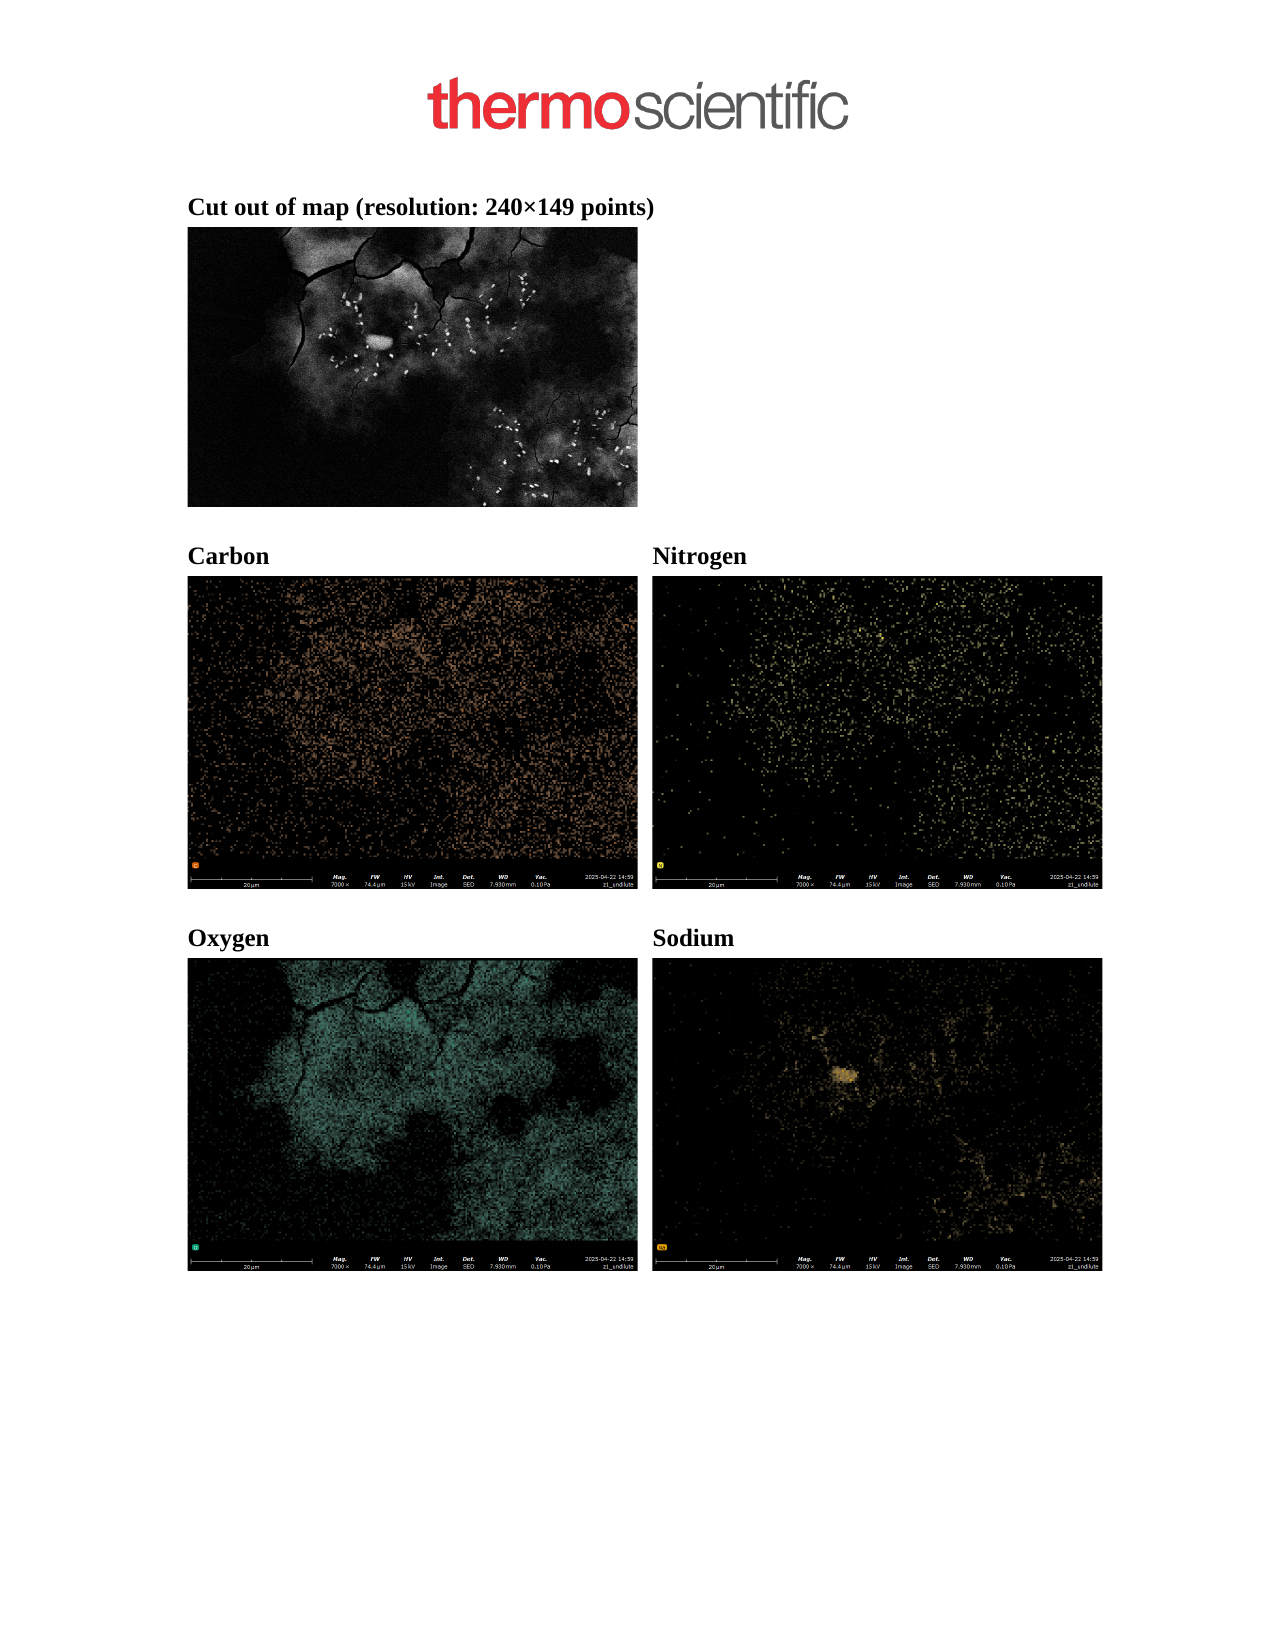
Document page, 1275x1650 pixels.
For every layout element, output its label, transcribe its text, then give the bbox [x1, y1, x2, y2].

picture [652, 576, 1103, 889]
picture [187, 576, 638, 889]
picture [187, 227, 638, 507]
table_header Sodium [653, 923, 1117, 1276]
text Cut out of map (resolution: 240×149 points) [187, 192, 1087, 221]
table_header Carbon [188, 541, 652, 894]
picture [395, 44, 880, 161]
picture [187, 958, 638, 1271]
table_header Oxygen [188, 923, 652, 1276]
picture [652, 958, 1103, 1271]
table_header Nitrogen [653, 541, 1117, 894]
